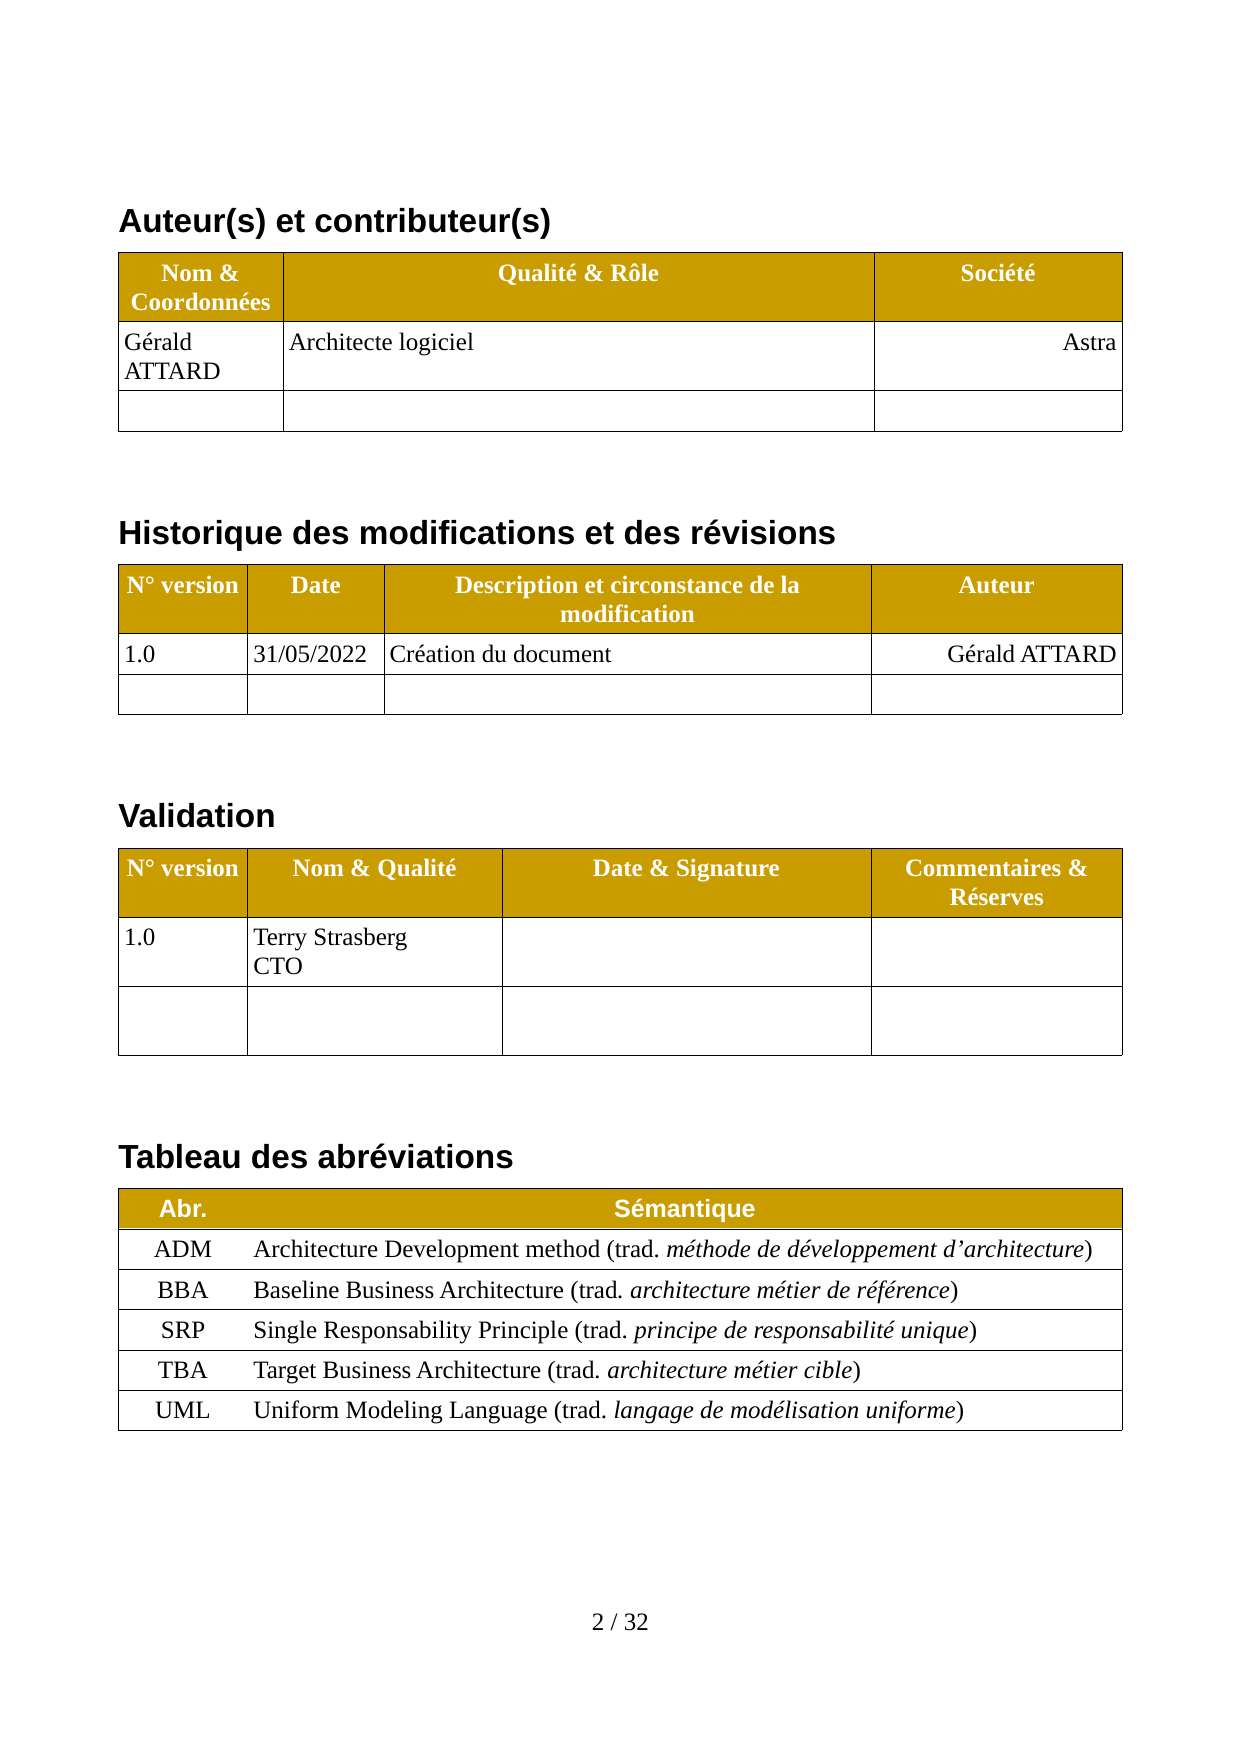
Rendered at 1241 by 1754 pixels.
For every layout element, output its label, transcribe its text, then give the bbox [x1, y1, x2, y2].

table_header N° version [119, 565, 247, 633]
table_cell Architecte logiciel [284, 322, 874, 390]
table_header Auteur [872, 565, 1122, 633]
table_cell [872, 918, 1122, 986]
table_cell Gérald ATTARD [872, 634, 1122, 674]
table_cell 1.0 [119, 918, 247, 986]
subtitle Tableau des abréviations [118, 1137, 1122, 1176]
table_cell Astra [875, 322, 1122, 390]
table_cell [385, 675, 871, 714]
subtitle Validation [118, 797, 1122, 835]
table_cell Target Business Architecture (trad. architecture métier cible) [247, 1351, 1122, 1390]
table_cell Gérald ATTARD [119, 322, 283, 390]
table_header Société [875, 253, 1122, 321]
table_cell [284, 391, 874, 431]
table_cell BBA [119, 1270, 247, 1309]
table_cell Uniform Modeling Language (trad. langage de modélisation uniforme) [247, 1391, 1122, 1430]
table_cell [875, 391, 1122, 431]
table_header Nom & Coordonnées [119, 253, 283, 321]
table_cell [119, 987, 247, 1055]
table_cell [119, 675, 247, 714]
table_cell TBA [119, 1351, 247, 1390]
table_cell Terry Strasberg CTO [248, 918, 502, 986]
table_cell [503, 987, 871, 1055]
table_header Sémantique [247, 1189, 1122, 1228]
table_header N° version [119, 849, 247, 917]
table_header Commentaires & Réserves [872, 849, 1122, 917]
table_header Date [248, 565, 384, 633]
table_header Date & Signature [503, 849, 871, 917]
table_cell [248, 987, 502, 1055]
table_cell Architecture Development method (trad. méthode de développement d’architecture) [247, 1230, 1122, 1269]
table_header Description et circonstance de la modification [385, 565, 871, 633]
table_cell 1.0 [119, 634, 247, 674]
table_cell [503, 918, 871, 986]
table_cell Création du document [385, 634, 871, 674]
table_cell [119, 391, 283, 431]
table_cell UML [119, 1391, 247, 1430]
table_cell [872, 987, 1122, 1055]
table_cell Baseline Business Architecture (trad. architecture métier de référence) [247, 1270, 1122, 1309]
subtitle Auteur(s) et contributeur(s) [118, 201, 1122, 240]
table_cell 31/05/2022 [248, 634, 384, 674]
table_cell SRP [119, 1310, 247, 1349]
table_cell Single Responsability Principle (trad. principe de responsabilité unique) [247, 1310, 1122, 1349]
table_header Nom & Qualité [248, 849, 502, 917]
table_header Abr. [119, 1189, 247, 1228]
table_header Qualité & Rôle [284, 253, 874, 321]
table_cell ADM [119, 1230, 247, 1269]
table_cell [872, 675, 1122, 714]
subtitle Historique des modifications et des révisions [118, 513, 1122, 552]
table_cell [248, 675, 384, 714]
